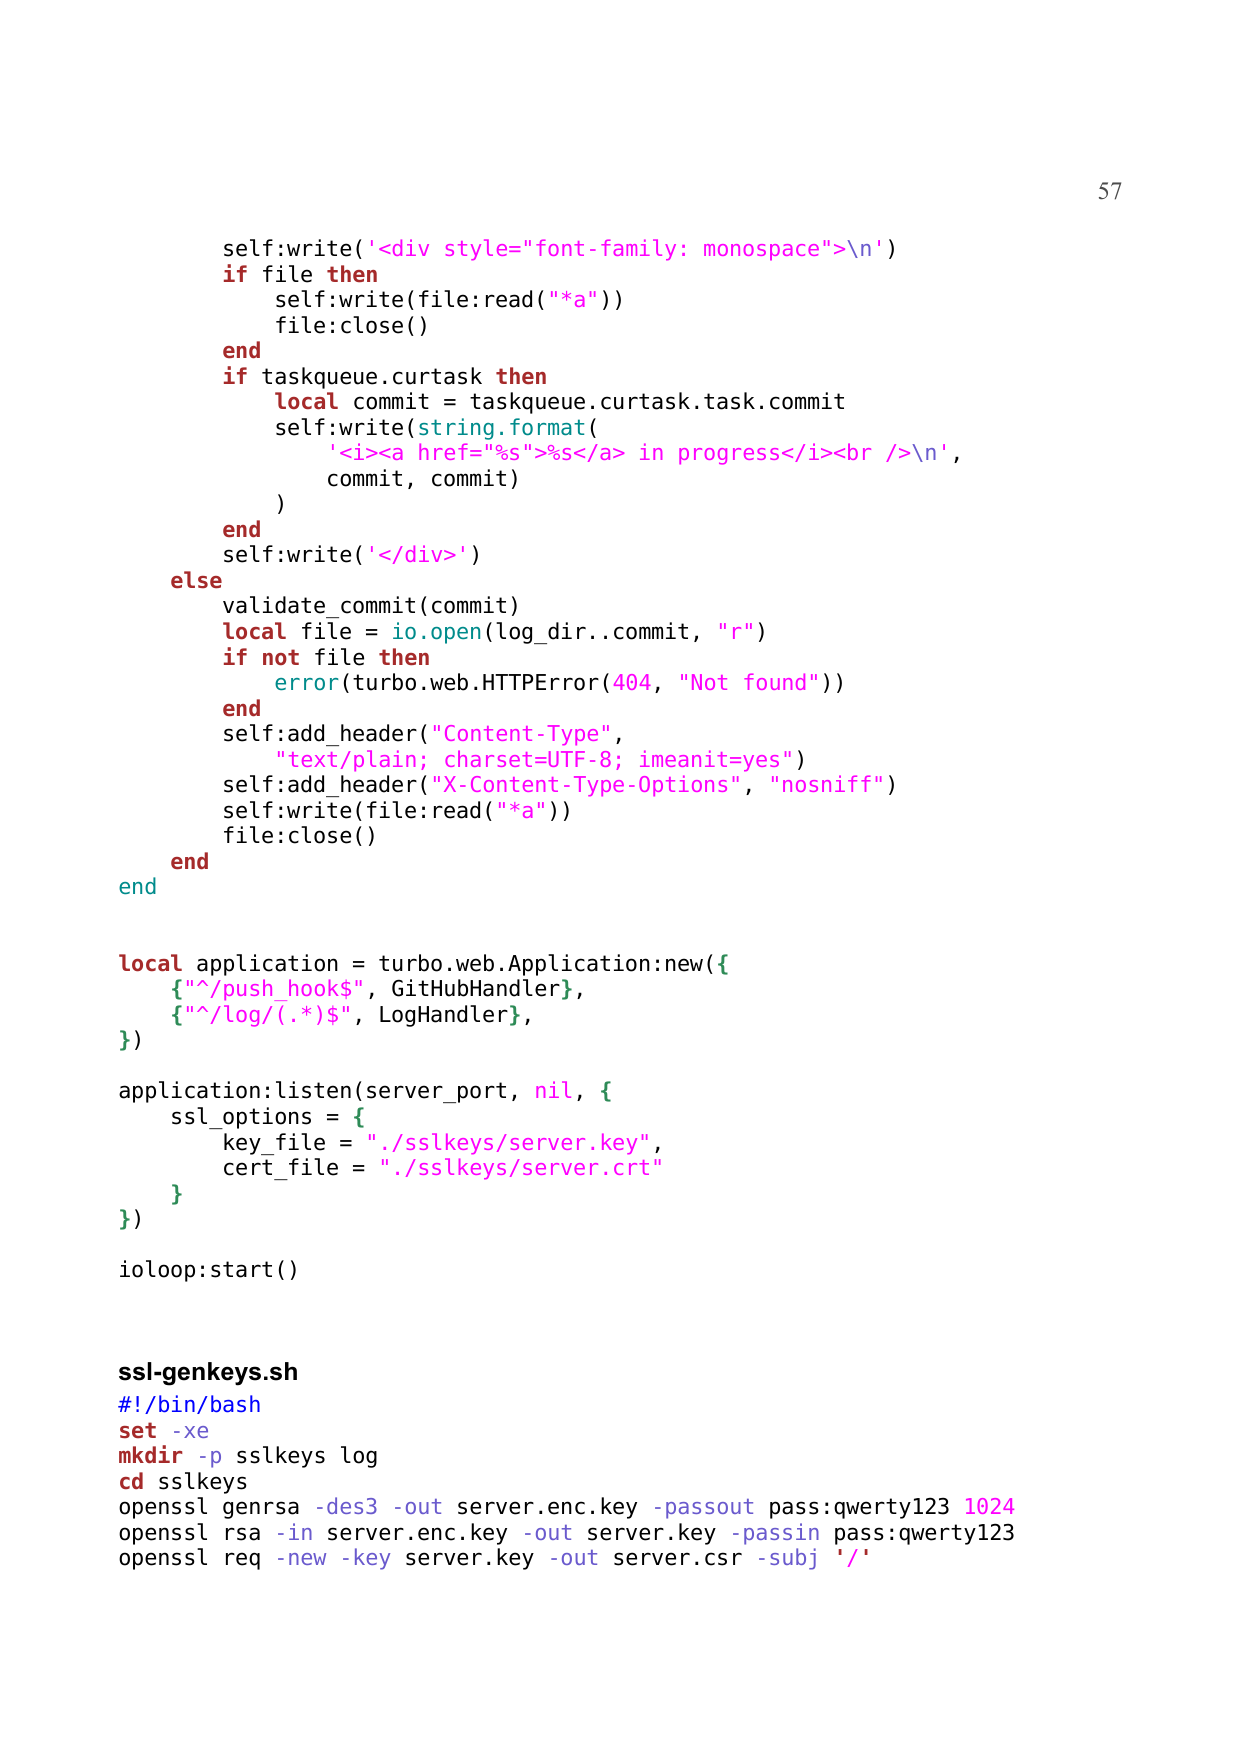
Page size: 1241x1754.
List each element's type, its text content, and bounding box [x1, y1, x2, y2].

text }) [118, 1206, 1122, 1231]
text self:write(file:read("*a")) [118, 798, 1122, 823]
text openssl rsa -in server.enc.key -out server.key -passin pass:qwerty123 [118, 1520, 1122, 1545]
text local application = turbo.web.Application:new({ [118, 951, 1122, 976]
text validate_commit(commit) [118, 593, 1122, 619]
text self:write('<div style="font-family: monospace">\n') [118, 236, 1122, 262]
text {"^/push_hook$", GitHubHandler}, [118, 976, 1122, 1002]
text }) [118, 1027, 1122, 1053]
text ioloop:start() [118, 1257, 1122, 1282]
text set -xe [118, 1418, 1122, 1443]
text key_file = "./sslkeys/server.key", [118, 1129, 1122, 1155]
text end [118, 874, 1122, 900]
text file:close() [118, 313, 1122, 338]
text self:write(string.format( [118, 415, 1122, 440]
text self:write(file:read("*a")) [118, 287, 1122, 313]
subtitle ssl-genkeys.sh [118, 1358, 1122, 1386]
text end [118, 517, 1122, 542]
text } [118, 1180, 1122, 1206]
text file:close() [118, 823, 1122, 849]
text else [118, 568, 1122, 593]
text '<i><a href="%s">%s</a> in progress</i><br />\n', [118, 440, 1122, 466]
text local commit = taskqueue.curtask.task.commit [118, 389, 1122, 415]
text cert_file = "./sslkeys/server.crt" [118, 1155, 1122, 1180]
text if not file then [118, 644, 1122, 670]
text ) [118, 491, 1122, 517]
text if taskqueue.curtask then [118, 364, 1122, 389]
text if file then [118, 262, 1122, 287]
text ssl_options = { [118, 1104, 1122, 1129]
text end [118, 696, 1122, 721]
text local file = io.open(log_dir..commit, "r") [118, 619, 1122, 644]
text #!/bin/bash [118, 1392, 1122, 1418]
text openssl genrsa -des3 -out server.enc.key -passout pass:qwerty123 1024 [118, 1494, 1122, 1520]
text "text/plain; charset=UTF-8; imeanit=yes") [118, 747, 1122, 772]
text self:add_header("X-Content-Type-Options", "nosniff") [118, 772, 1122, 798]
text error(turbo.web.HTTPError(404, "Not found")) [118, 670, 1122, 696]
text {"^/log/(.*)$", LogHandler}, [118, 1002, 1122, 1027]
text self:write('</div>') [118, 542, 1122, 568]
text commit, commit) [118, 466, 1122, 491]
text openssl req -new -key server.key -out server.csr -subj '/' [118, 1545, 1122, 1571]
text end [118, 338, 1122, 364]
text mkdir -p sslkeys log [118, 1443, 1122, 1469]
text cd sslkeys [118, 1469, 1122, 1494]
text application:listen(server_port, nil, { [118, 1078, 1122, 1104]
text end [118, 849, 1122, 874]
text self:add_header("Content-Type", [118, 721, 1122, 747]
